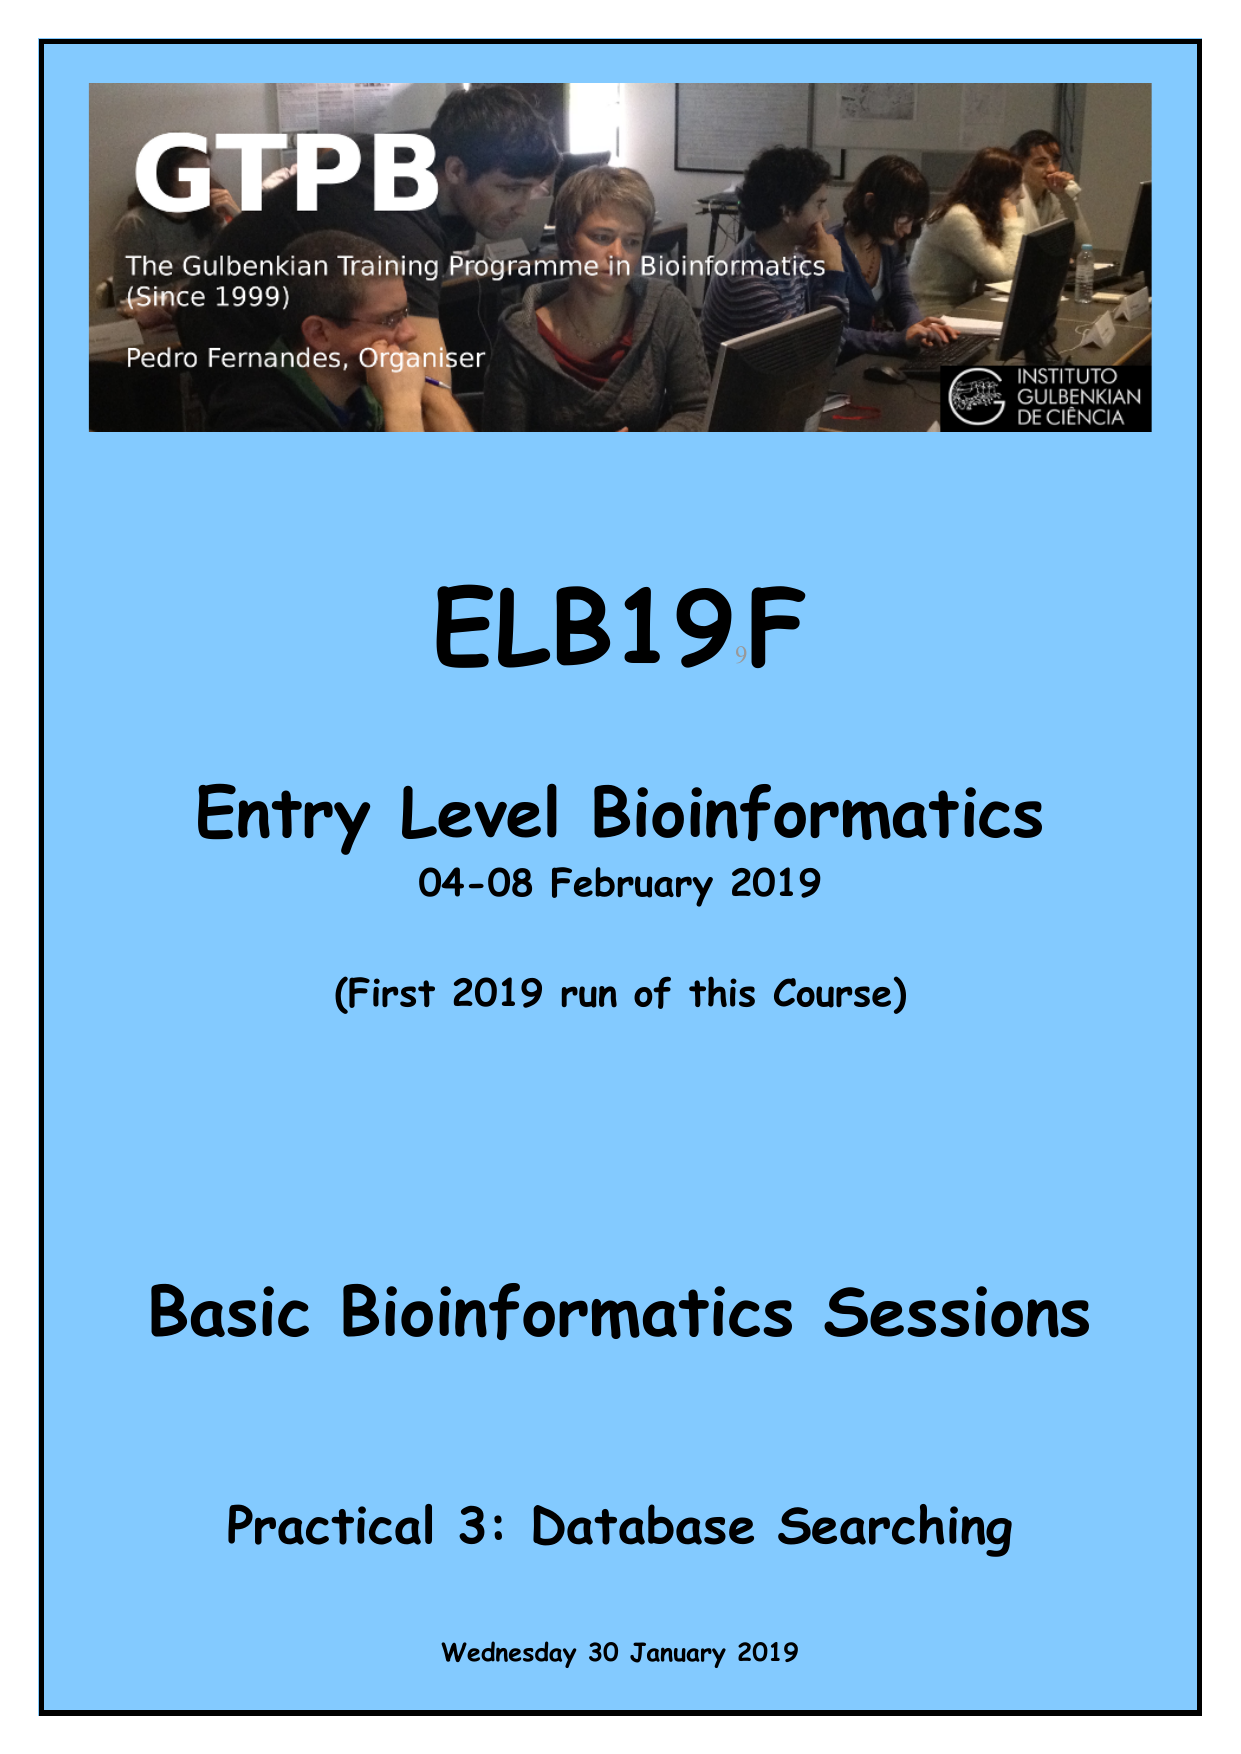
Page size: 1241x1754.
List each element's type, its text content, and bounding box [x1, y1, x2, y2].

text (First 2019 run of this Course) [44, 965, 1197, 1018]
text ELB199F [44, 554, 1197, 693]
picture [88, 83, 1152, 432]
text Basic Bioinformatics Sessions [44, 1261, 1197, 1354]
text Entry Level Bioinformatics [44, 693, 1197, 855]
text 04-08 February 2019 [44, 855, 1197, 908]
text Practical 3: Database Searching [44, 1488, 1197, 1558]
text Wednesday 30 January 2019 [44, 1634, 1197, 1669]
